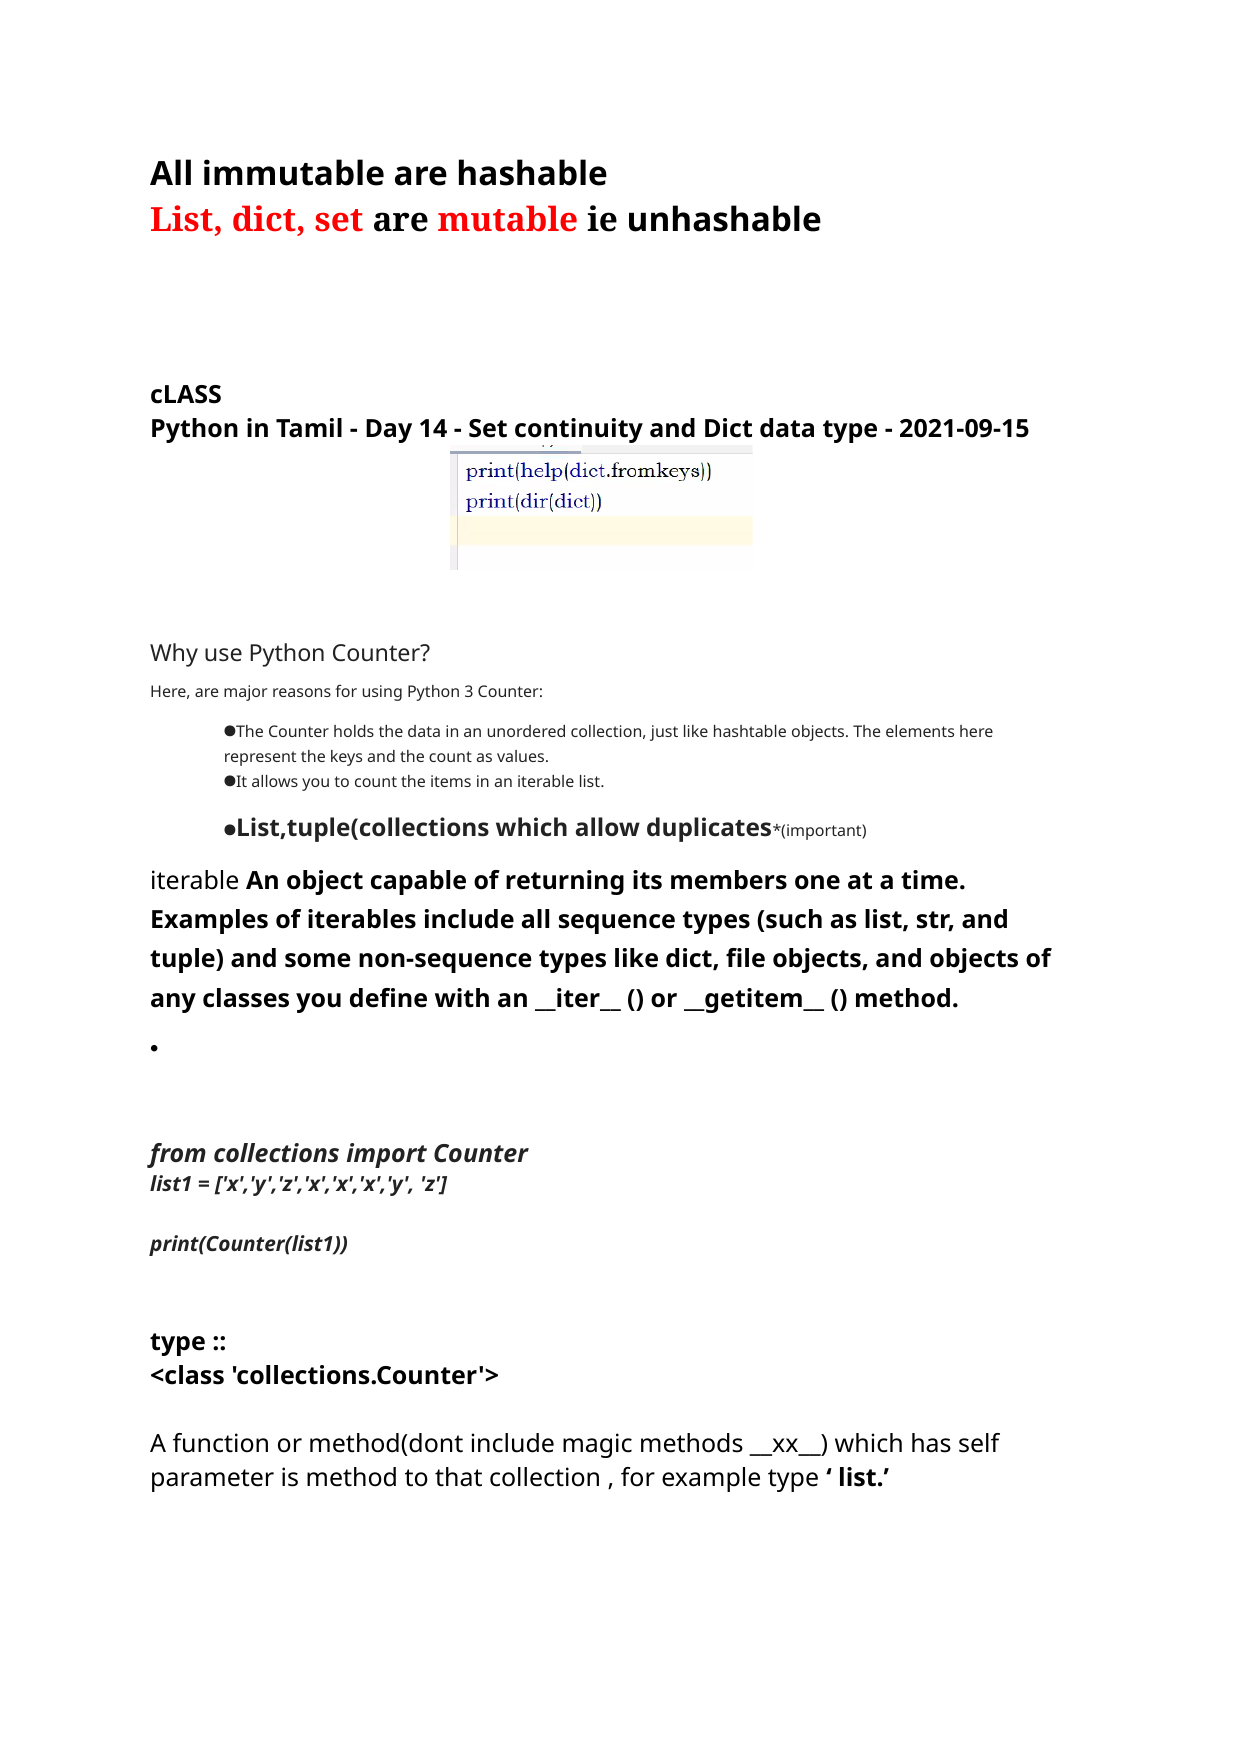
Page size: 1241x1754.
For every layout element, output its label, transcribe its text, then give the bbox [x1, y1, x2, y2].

text type :: [150, 1323, 1053, 1357]
text List, dict, set are mutable ie unhashable [150, 195, 1053, 241]
text Python in Tamil - Day 14 - Set continuity and Dict data type - 2021-09-15 [150, 411, 1053, 445]
text iterable An object capable of returning its members one at a time. Examples of iterables include all sequence types (such as list, str, and tuple) and some non-sequence types like dict, file objects, and objects of any classes you define with an __iter__ () or __getitem__ () method. [150, 863, 1053, 1014]
list The Counter holds the data in an unordered collection, just like hashtable objects. The elements here represent the keys and the count as values. [150, 720, 1053, 767]
subtitle Why use Python Counter? [150, 636, 1053, 668]
text from collections import Counter [150, 1135, 1053, 1169]
text print(Counter(list1)) [150, 1229, 1053, 1258]
text <class 'collections.Counter'> [150, 1357, 1053, 1391]
text Here, are major reasons for using Python 3 Counter: [150, 681, 1053, 702]
picture [450, 445, 753, 570]
text list1 = ['x','y','z','x','x','x','y', 'z'] [150, 1169, 1053, 1198]
text A function or method(dont include magic methods __xx__) which has self parameter is method to that collection , for example type ‘ list.’ [150, 1426, 1053, 1494]
list It allows you to count the items in an iterable list. [150, 770, 1053, 792]
text cLASS [150, 377, 1053, 411]
list List,tuple(collections which allow duplicates*(important) [150, 810, 1053, 843]
text All immutable are hashable [150, 150, 1053, 195]
